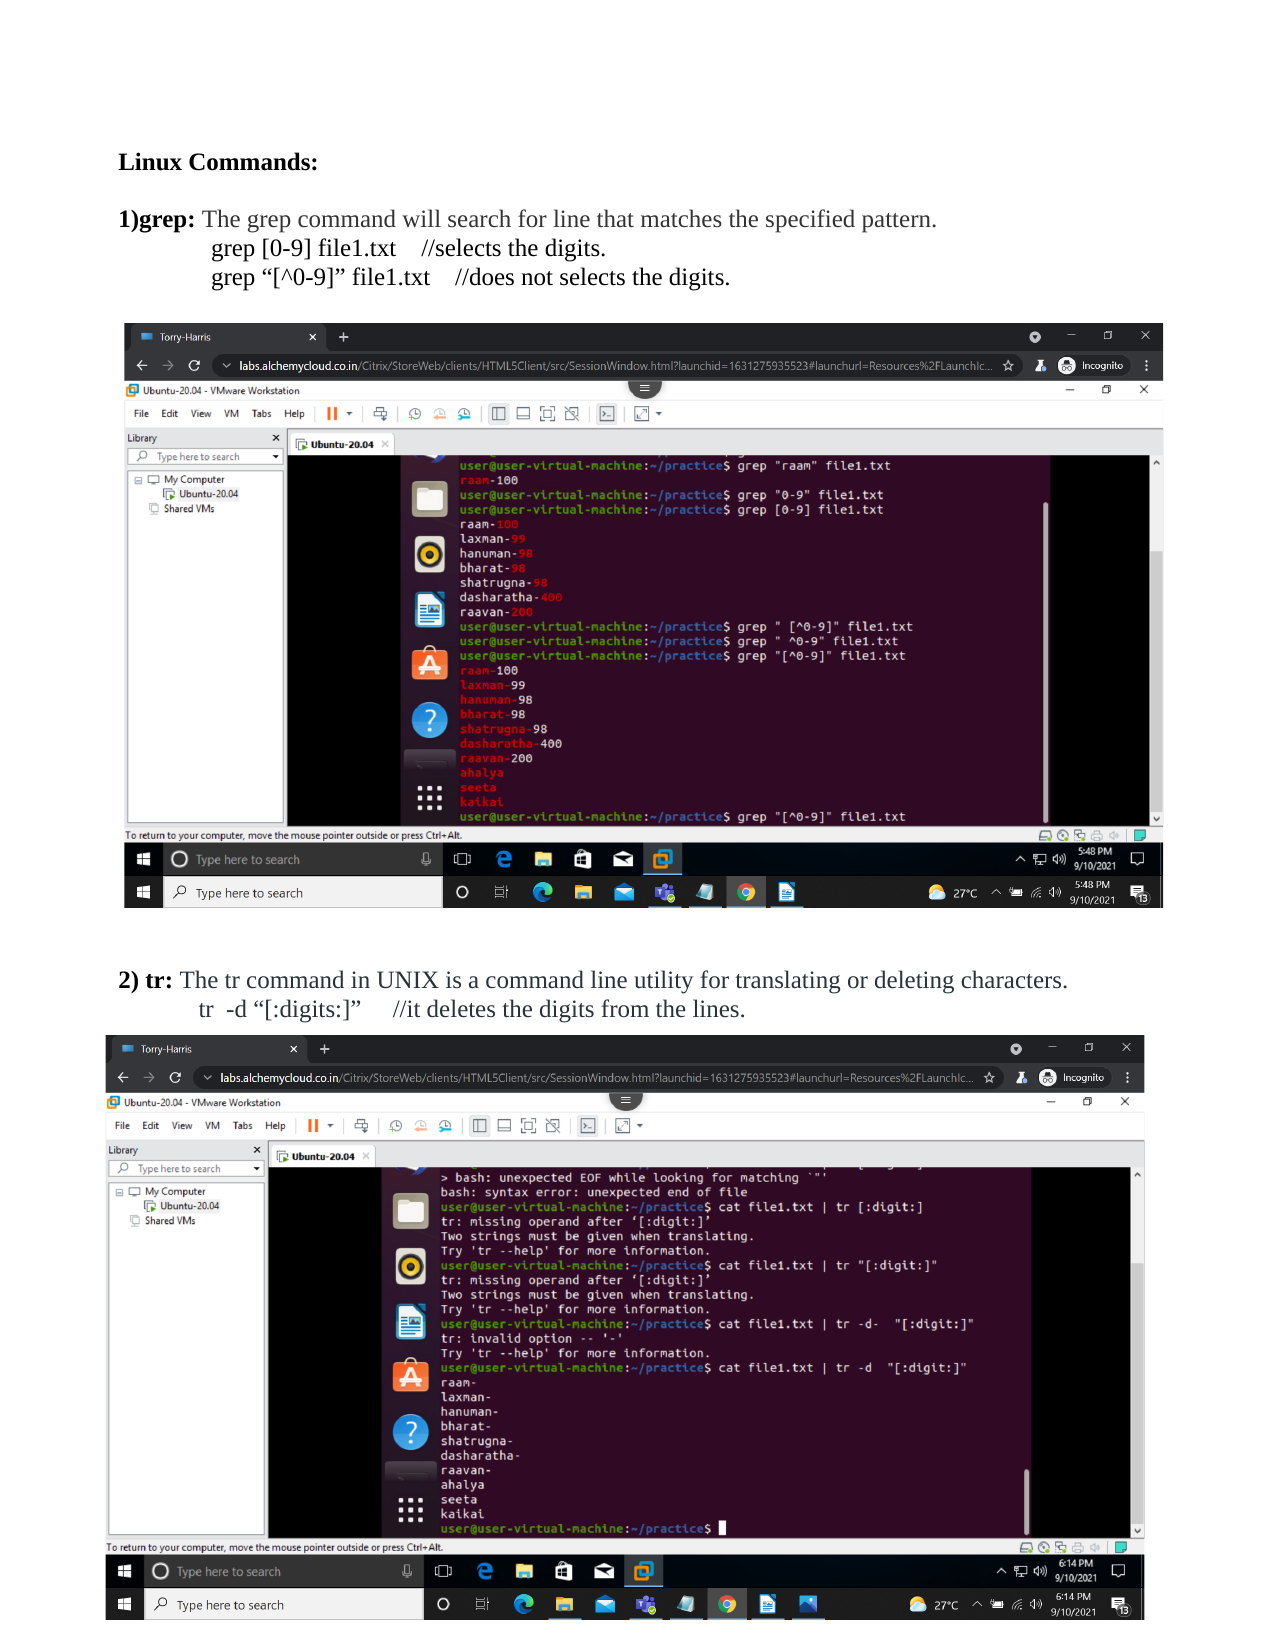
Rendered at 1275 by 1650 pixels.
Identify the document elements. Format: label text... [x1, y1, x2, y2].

picture [105, 1035, 1145, 1620]
text 1)grep: The grep command will search for line that matches the specified pattern. [118, 204, 1157, 233]
picture [124, 323, 1164, 908]
text Linux Commands: [118, 147, 1157, 176]
text tr -d “[:digits:]” //it deletes the digits from the lines. [118, 994, 1157, 1023]
text 2) tr: The tr command in UNIX is a command line utility for translating or deleting characters. [118, 965, 1157, 994]
text grep “[^0-9]” file1.txt //does not selects the digits. [118, 262, 1157, 291]
text grep [0-9] file1.txt //selects the digits. [118, 233, 1157, 262]
